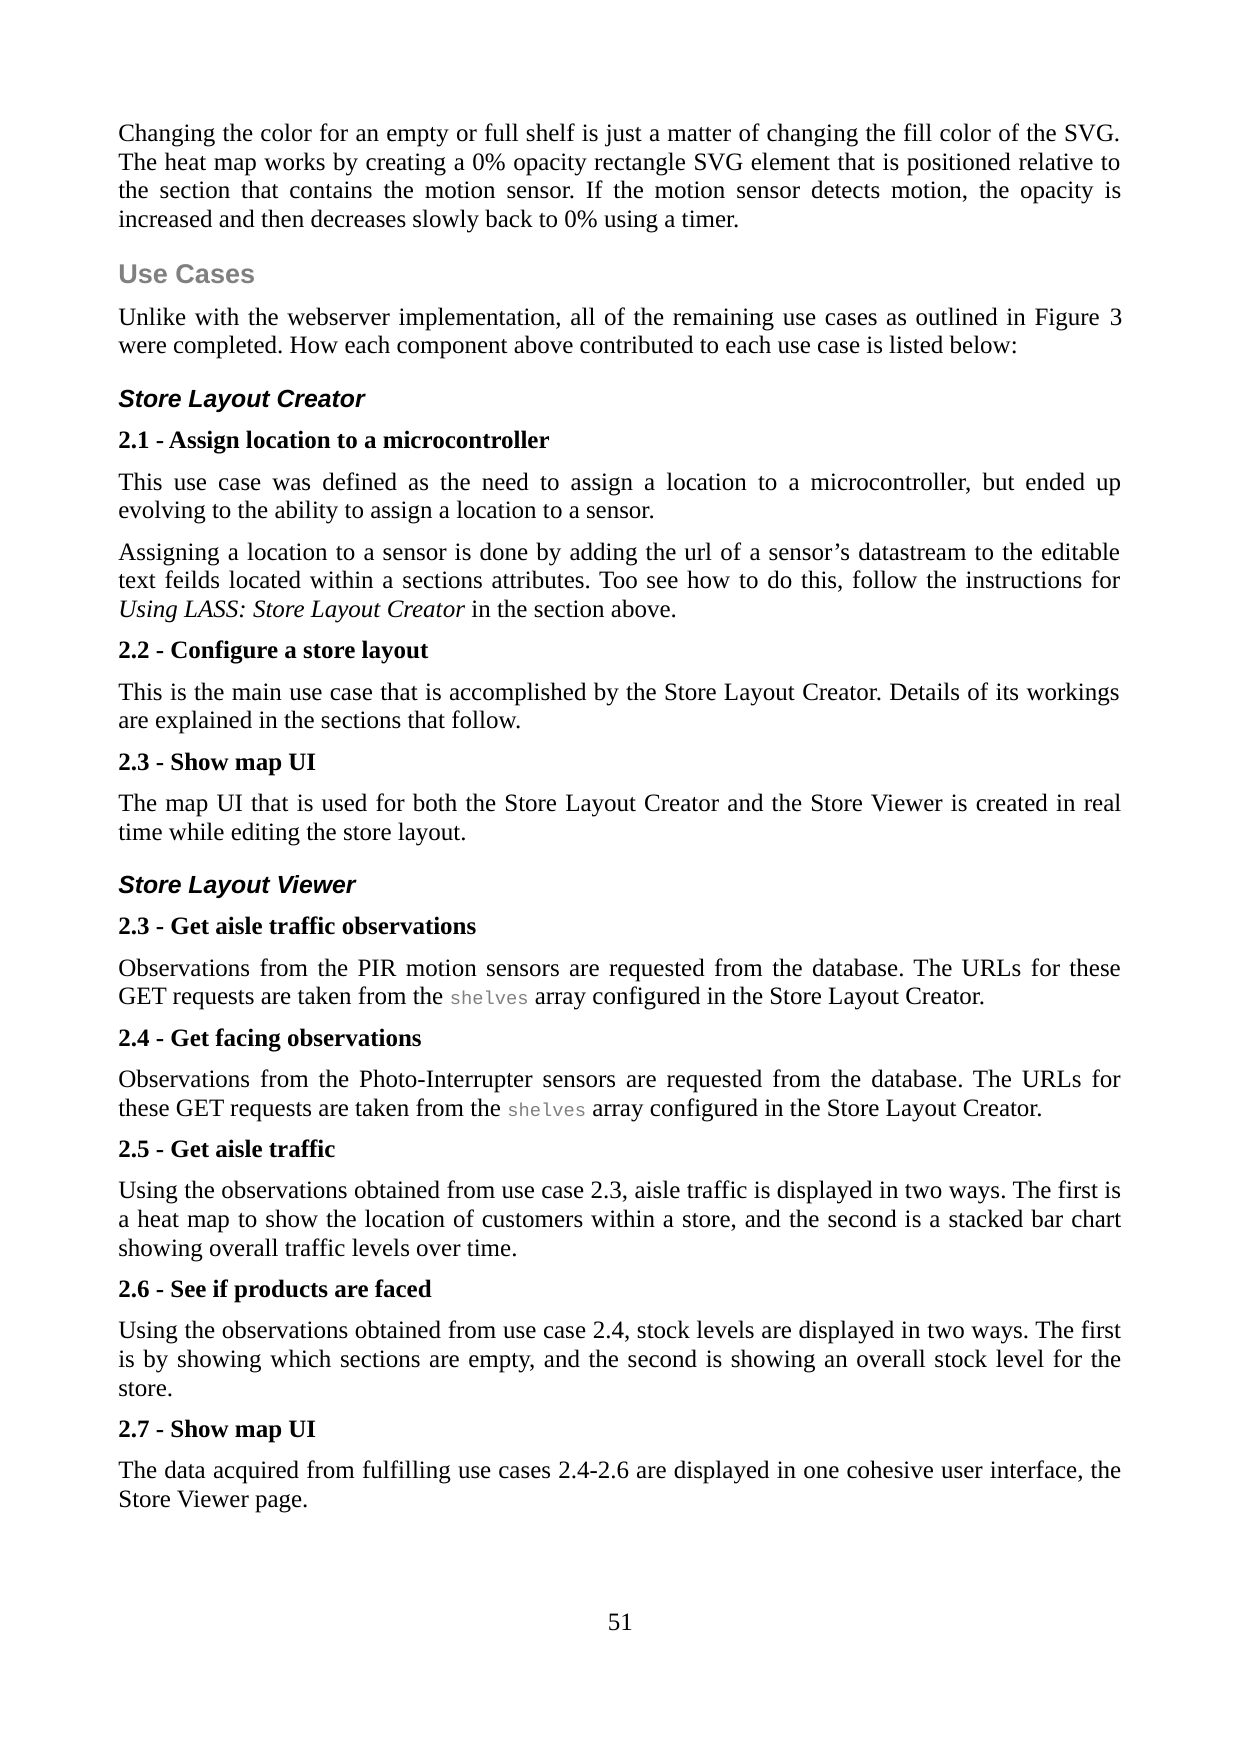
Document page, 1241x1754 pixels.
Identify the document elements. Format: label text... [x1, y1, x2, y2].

text Unlike with the webserver implementation, all of the remaining use cases as outlined in Figure 3 were completed. How each component above contributed to each use case is listed below: [118, 302, 1122, 359]
text 2.6 - See if products are faced [118, 1274, 1122, 1303]
text 2.7 - Show map UI [118, 1414, 1122, 1443]
text Using the observations obtained from use case 2.4, stock levels are displayed in two ways. The first is by showing which sections are empty, and the second is showing an overall stock level for the store. [118, 1316, 1122, 1402]
text 2.3 - Show map UI [118, 747, 1122, 775]
text 2.5 - Get aisle traffic [118, 1134, 1122, 1163]
subtitle Store Layout Creator [118, 384, 1122, 413]
subtitle Use Cases [118, 258, 1122, 289]
text Observations from the PIR motion sensors are requested from the database. The URLs for these GET requests are taken from the shelves array configured in the Store Layout Creator. [118, 953, 1122, 1010]
text 2.2 - Configure a store layout [118, 635, 1122, 664]
text The data acquired from fulfilling use cases 2.4-2.6 are displayed in one cohesive user interface, the Store Viewer page. [118, 1456, 1122, 1513]
text Using the observations obtained from use case 2.3, aisle traffic is displayed in two ways. The first is a heat map to show the location of customers within a store, and the second is a stacked bar chart showing overall traffic levels over time. [118, 1176, 1122, 1262]
text 2.1 - Assign location to a microcontroller [118, 425, 1122, 454]
text Observations from the Photo-Interrupter sensors are requested from the database. The URLs for these GET requests are taken from the shelves array configured in the Store Layout Creator. [118, 1064, 1122, 1122]
text 2.4 - Get facing observations [118, 1023, 1122, 1052]
text Assigning a location to a sensor is done by adding the url of a sensor’s datastream to the editable text feilds located within a sections attributes. Too see how to do this, follow the instructions for Using LASS: Store Layout Creator in the section above. [118, 537, 1122, 623]
text This use case was defined as the need to assign a location to a microcontroller, but ended up evolving to the ability to assign a location to a sensor. [118, 467, 1122, 524]
text The map UI that is used for both the Store Layout Creator and the Store Viewer is created in real time while editing the store layout. [118, 788, 1122, 845]
text 2.3 - Get aisle traffic observations [118, 911, 1122, 940]
subtitle Store Layout Viewer [118, 870, 1122, 899]
text This is the main use case that is accomplished by the Store Layout Creator. Details of its workings are explained in the sections that follow. [118, 677, 1122, 734]
text Changing the color for an empty or full shelf is just a matter of changing the fill color of the SVG. The heat map works by creating a 0% opacity rectangle SVG element that is positioned relative to the section that contains the motion sensor. If the motion sensor detects motion, the opacity is increased and then decreases slowly back to 0% using a timer. [118, 118, 1122, 233]
